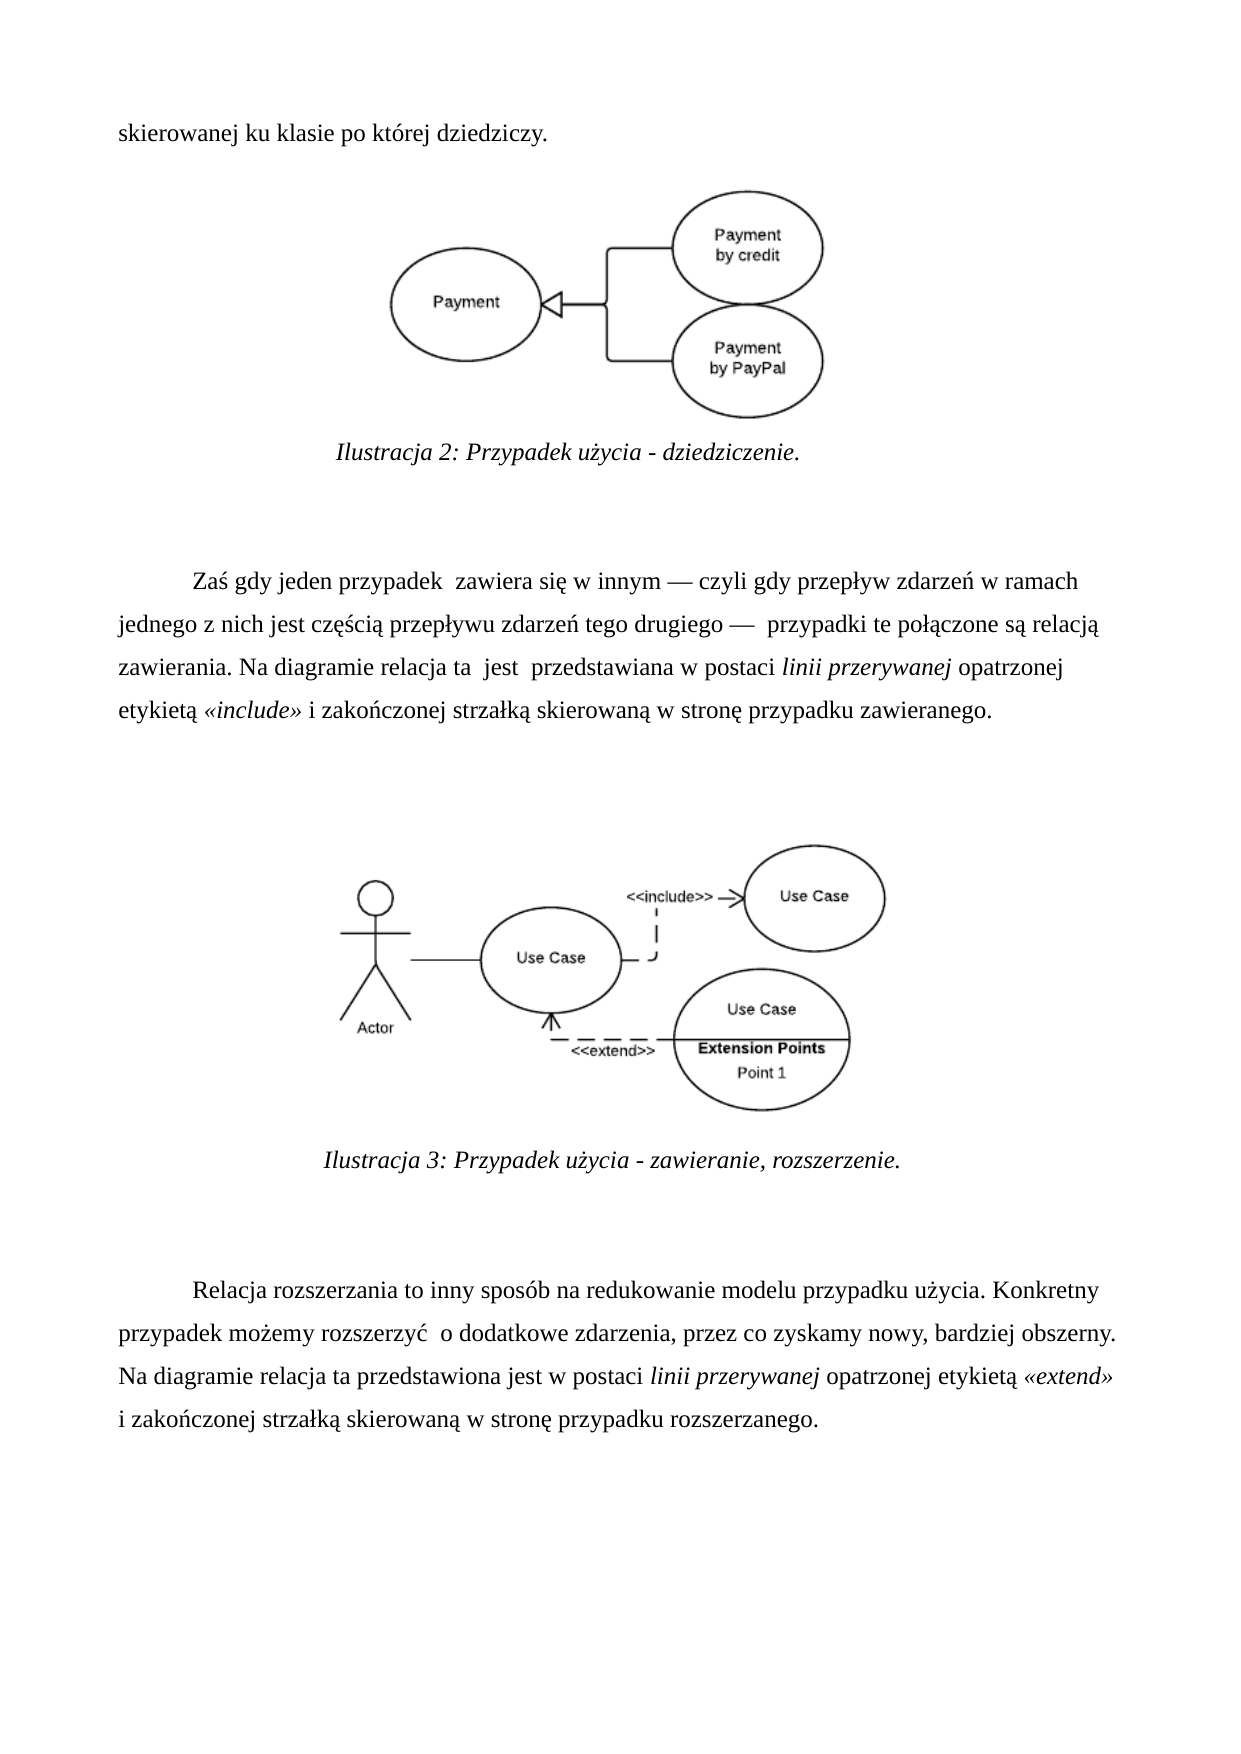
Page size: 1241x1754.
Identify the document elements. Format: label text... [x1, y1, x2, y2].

text skierowanej ku klasie po której dziedziczy. [118, 118, 1122, 147]
text Zaś gdy jeden przypadek zawiera się w innym — czyli gdy przepływ zdarzeń w ramach jednego z nich jest częścią przepływu zdarzeń tego drugiego — przypadki te połączone są relacją zawierania. Na diagramie relacja ta jest przedstawiana w postaci linii przerywanej opatrzonej etykietą «include» i zakończonej strzałką skierowaną w stronę przypadku zawieranego. [118, 566, 1122, 724]
text Relacja rozszerzania to inny sposób na redukowanie modelu przypadku użycia. Konkretny przypadek możemy rozszerzyć o dodatkowe zdarzenia, przez co zyskamy nowy, bardziej obszerny. Na diagramie relacja ta przedstawiona jest w postaci linii przerywanej opatrzonej etykietą «extend» i zakończonej strzałką skierowaną w stronę przypadku rozszerzanego. [118, 1275, 1122, 1433]
picture [323, 794, 917, 1146]
picture [335, 173, 905, 437]
text Ilustracja 2: Przypadek użycia - dziedziczenie. [336, 437, 905, 465]
text Ilustracja 3: Przypadek użycia - zawieranie, rozszerzenie. [323, 1146, 917, 1174]
